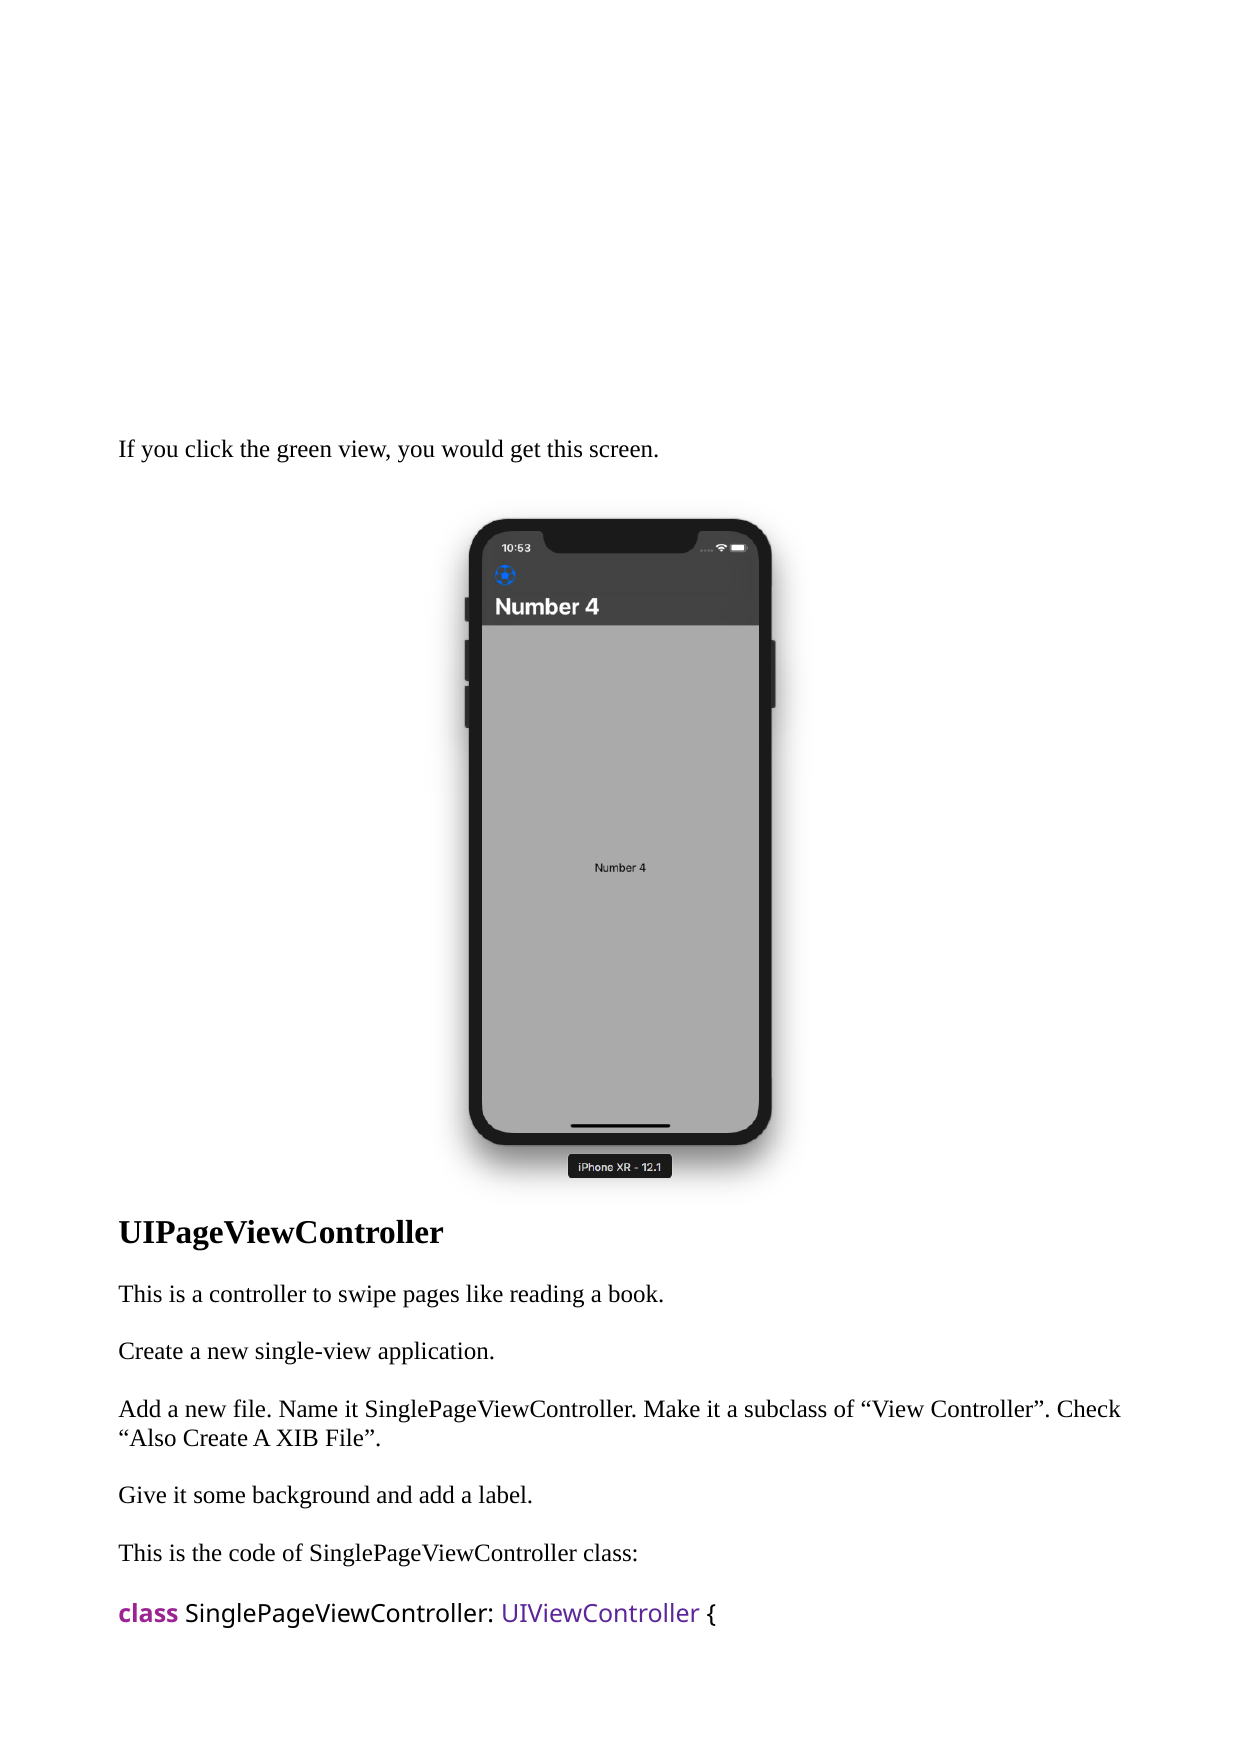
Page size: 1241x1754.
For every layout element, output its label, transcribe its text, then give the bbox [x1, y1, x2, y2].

text Create a new single-view application. [118, 1336, 1122, 1365]
text UIPageViewController [118, 1124, 1122, 1250]
text Add a new file. Name it SinglePageViewController. Make it a subclass of “View Controller”. Check “Also Create A XIB File”. [118, 1394, 1122, 1451]
text This is a controller to swipe pages like reading a book. [118, 1279, 1122, 1308]
text class SinglePageViewController: UIViewController { [118, 1595, 1122, 1629]
picture [415, 491, 825, 1212]
text This is the code of SinglePageViewController class: [118, 1538, 1122, 1566]
text If you click the green view, you would get this screen. [118, 434, 1122, 463]
text Give it some background and add a label. [118, 1480, 1122, 1509]
